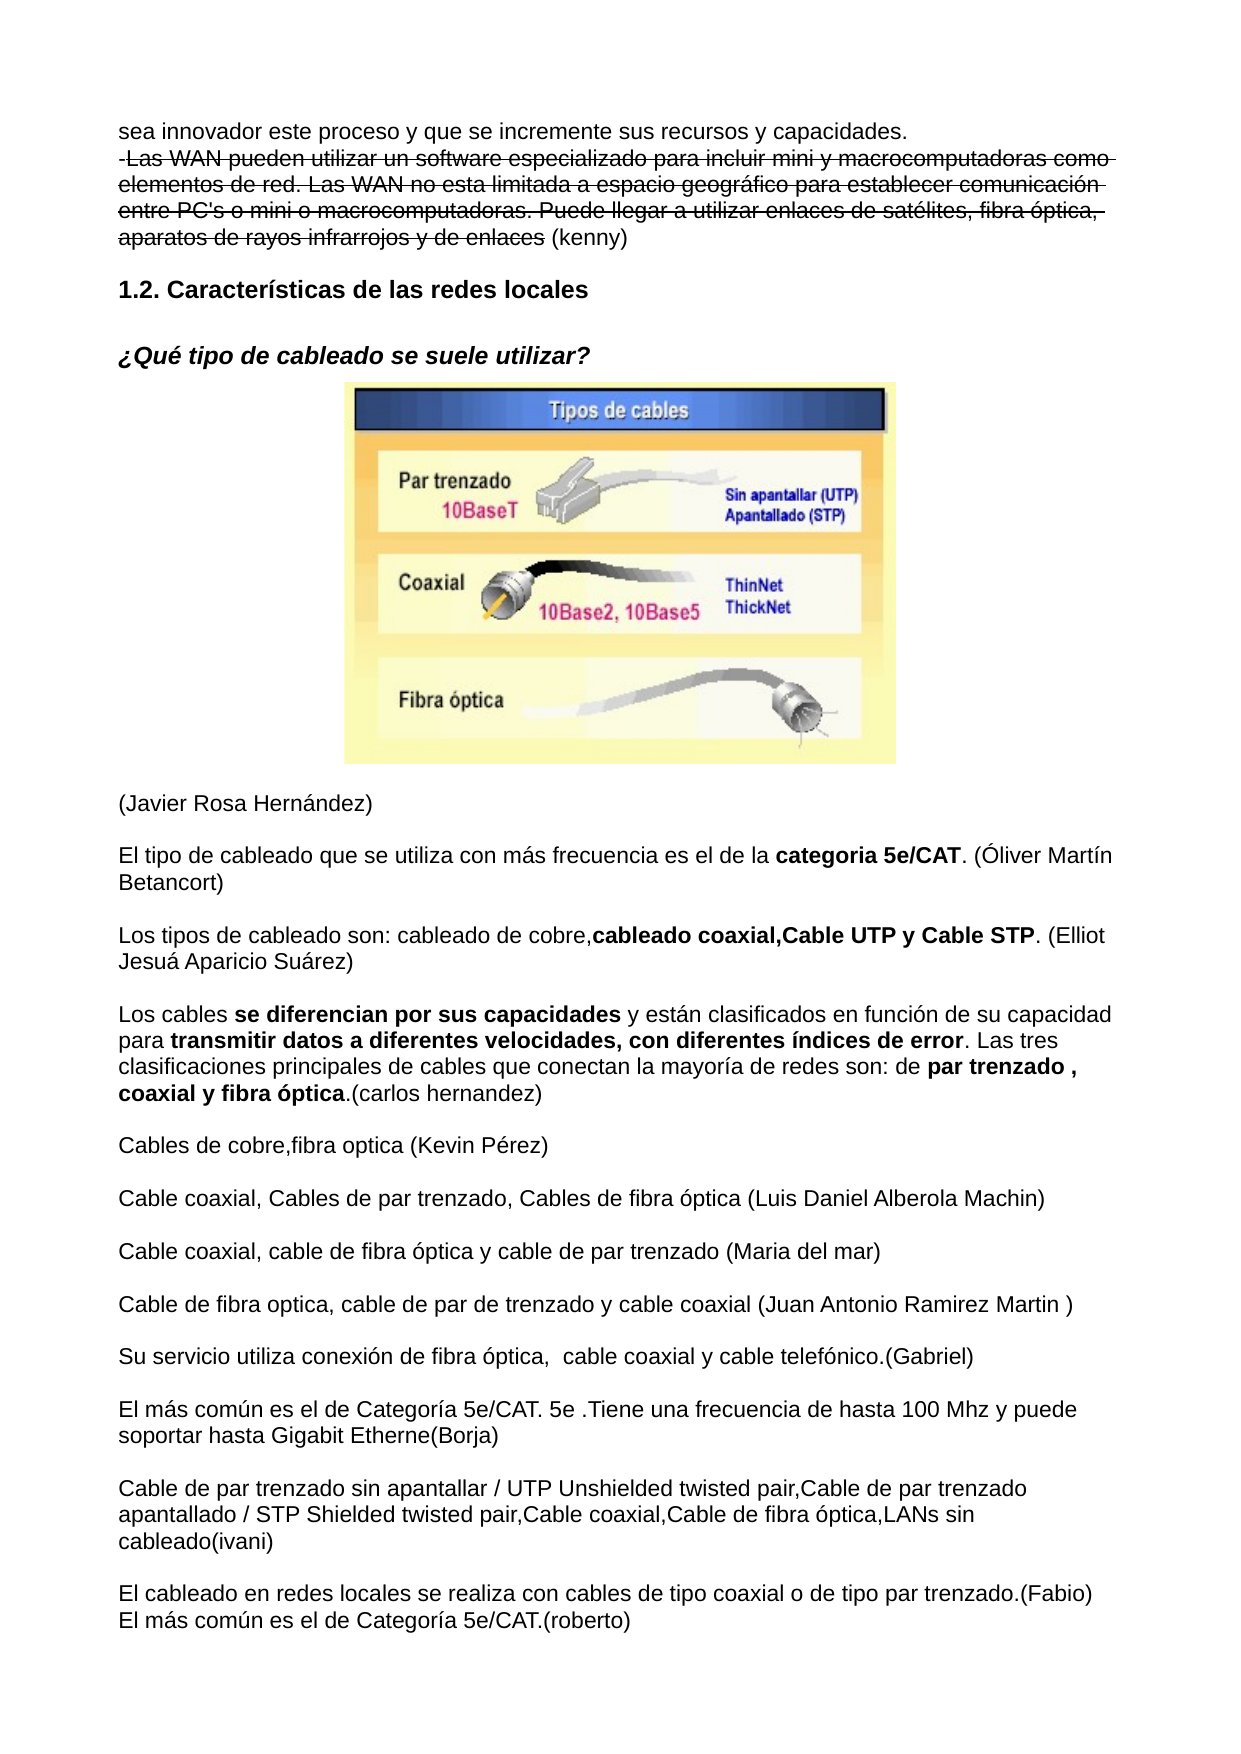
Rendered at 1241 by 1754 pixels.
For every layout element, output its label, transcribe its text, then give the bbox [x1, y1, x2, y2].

subtitle 1.2. Características de las redes locales [118, 275, 1122, 304]
text El más común es el de Categoría 5e/CAT.(roberto) [118, 1607, 1122, 1633]
text Cables de cobre,fibra optica (Kevin Pérez) [118, 1132, 1122, 1159]
text Los tipos de cableado son: cableado de cobre,cableado coaxial,Cable UTP y Cable STP. (Elliot Jesuá Aparicio Suárez) [118, 922, 1122, 974]
text Cable de par trenzado sin apantallar / UTP Unshielded twisted pair,Cable de par trenzado apantallado / STP Shielded twisted pair,Cable coaxial,Cable de fibra óptica,LANs sin cableado(ivani) [118, 1475, 1122, 1554]
text Cable de fibra optica, cable de par de trenzado y cable coaxial (Juan Antonio Ramirez Martin ) [118, 1291, 1122, 1317]
text Los cables se diferencian por sus capacidades y están clasificados en función de su capacidad para transmitir datos a diferentes velocidades, con diferentes índices de error. Las tres clasificaciones principales de cables que conectan la mayoría de redes son: de par trenzado , coaxial y fibra óptica.(carlos hernandez) [118, 1001, 1122, 1106]
text -Las WAN pueden utilizar un software especializado para incluir mini y macrocomputadoras como elementos de red. Las WAN no esta limitada a espacio geográfico para establecer comunicación entre PC's o mini o macrocomputadoras. Puede llegar a utilizar enlaces de satélites, fibra óptica, aparatos de rayos infrarrojos y de enlaces (kenny) [118, 144, 1122, 250]
subtitle ¿Qué tipo de cableado se suele utilizar? [118, 341, 1122, 370]
text Cable coaxial, Cables de par trenzado, Cables de fibra óptica (Luis Daniel Alberola Machin) [118, 1185, 1122, 1211]
text Cable coaxial, cable de fibra óptica y cable de par trenzado (Maria del mar) [118, 1238, 1122, 1264]
text Su servicio utiliza conexión de fibra óptica, cable coaxial y cable telefónico.(Gabriel) [118, 1343, 1122, 1369]
text El cableado en redes locales se realiza con cables de tipo coaxial o de tipo par trenzado.(Fabio) [118, 1580, 1122, 1607]
text El más común es el de Categoría 5e/CAT. 5e .Tiene una frecuencia de hasta 100 Mhz y puede soportar hasta Gigabit Etherne(Borja) [118, 1396, 1122, 1449]
text El tipo de cableado que se utiliza con más frecuencia es el de la categoria 5e/CAT. (Óliver Martín Betancort) [118, 842, 1122, 895]
picture [344, 382, 896, 764]
text sea innovador este proceso y que se incremente sus recursos y capacidades. [118, 118, 1122, 144]
text (Javier Rosa Hernández) [118, 790, 1122, 816]
